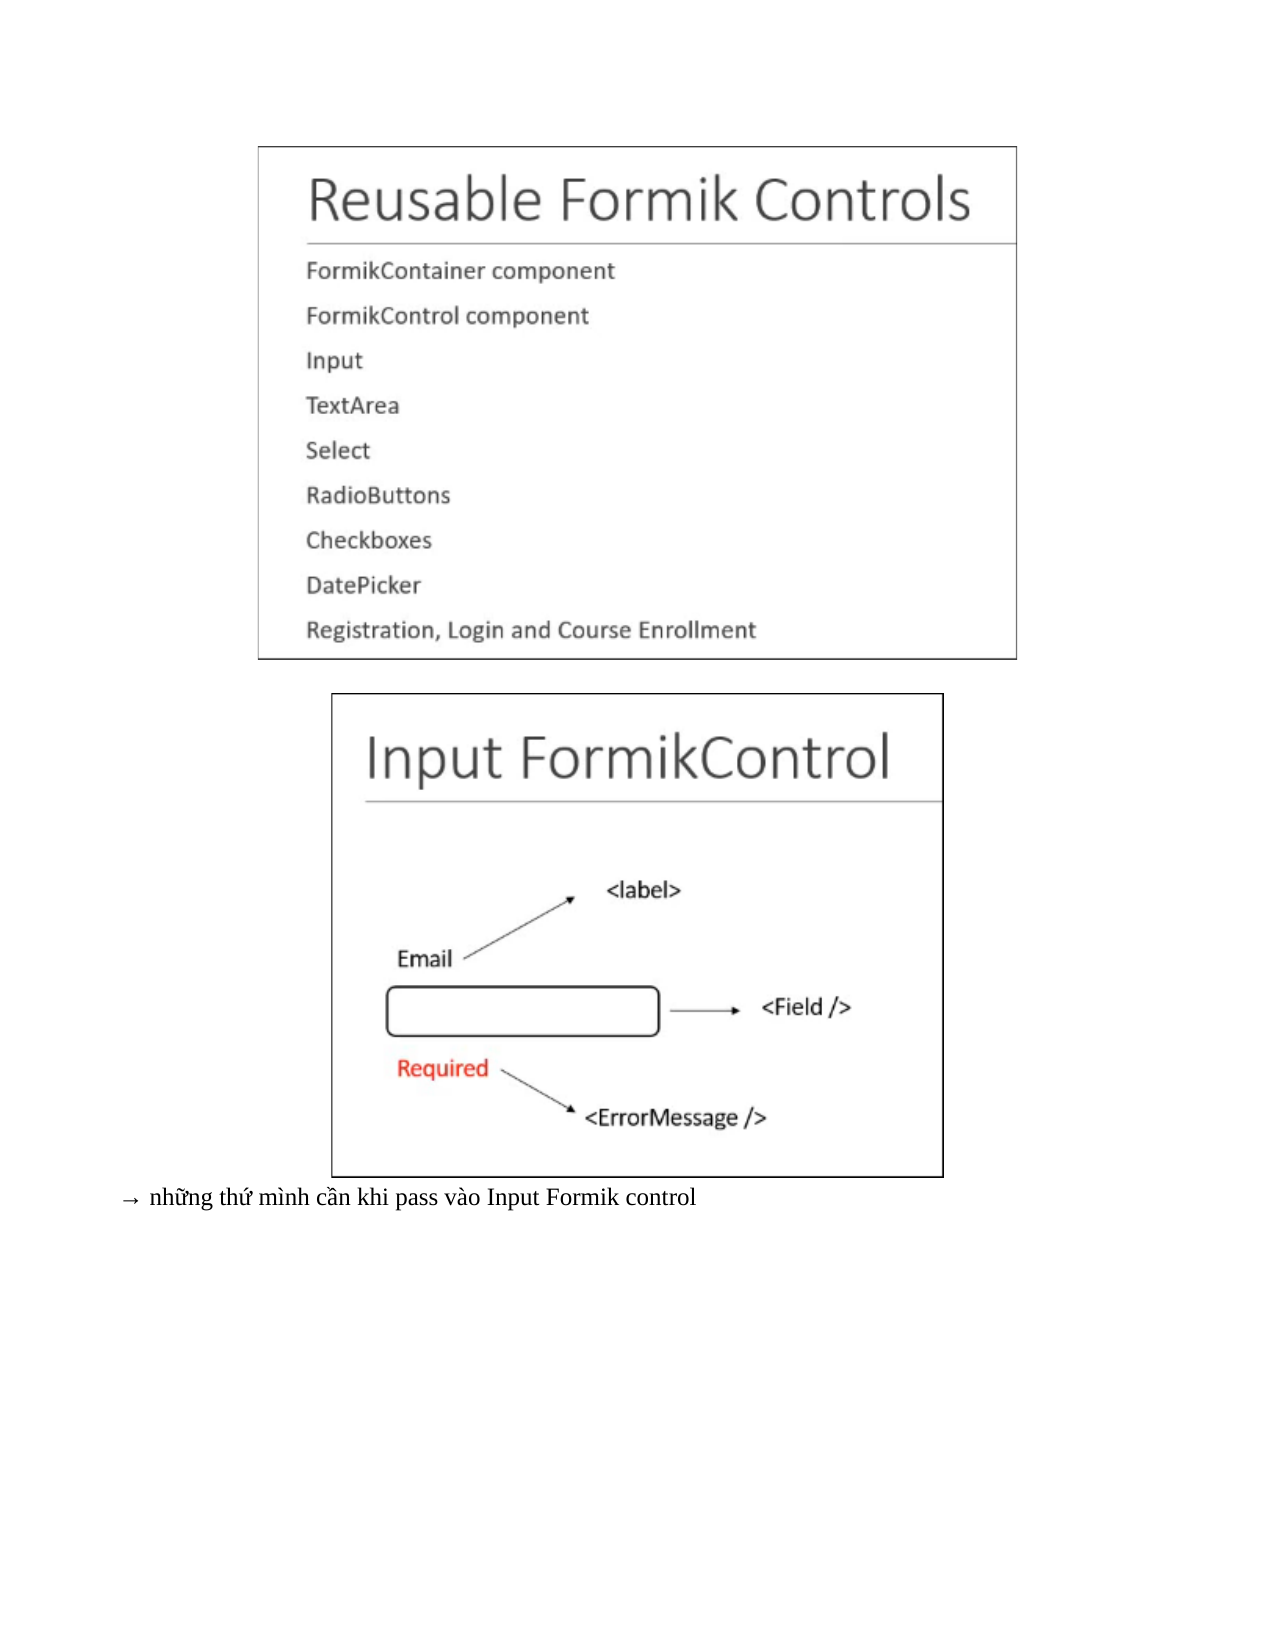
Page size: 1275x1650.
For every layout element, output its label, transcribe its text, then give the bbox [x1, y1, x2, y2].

picture [331, 693, 944, 1178]
picture [257, 146, 1018, 660]
text → những thứ mình cần khi pass vào Input Formik control [118, 1182, 1157, 1211]
